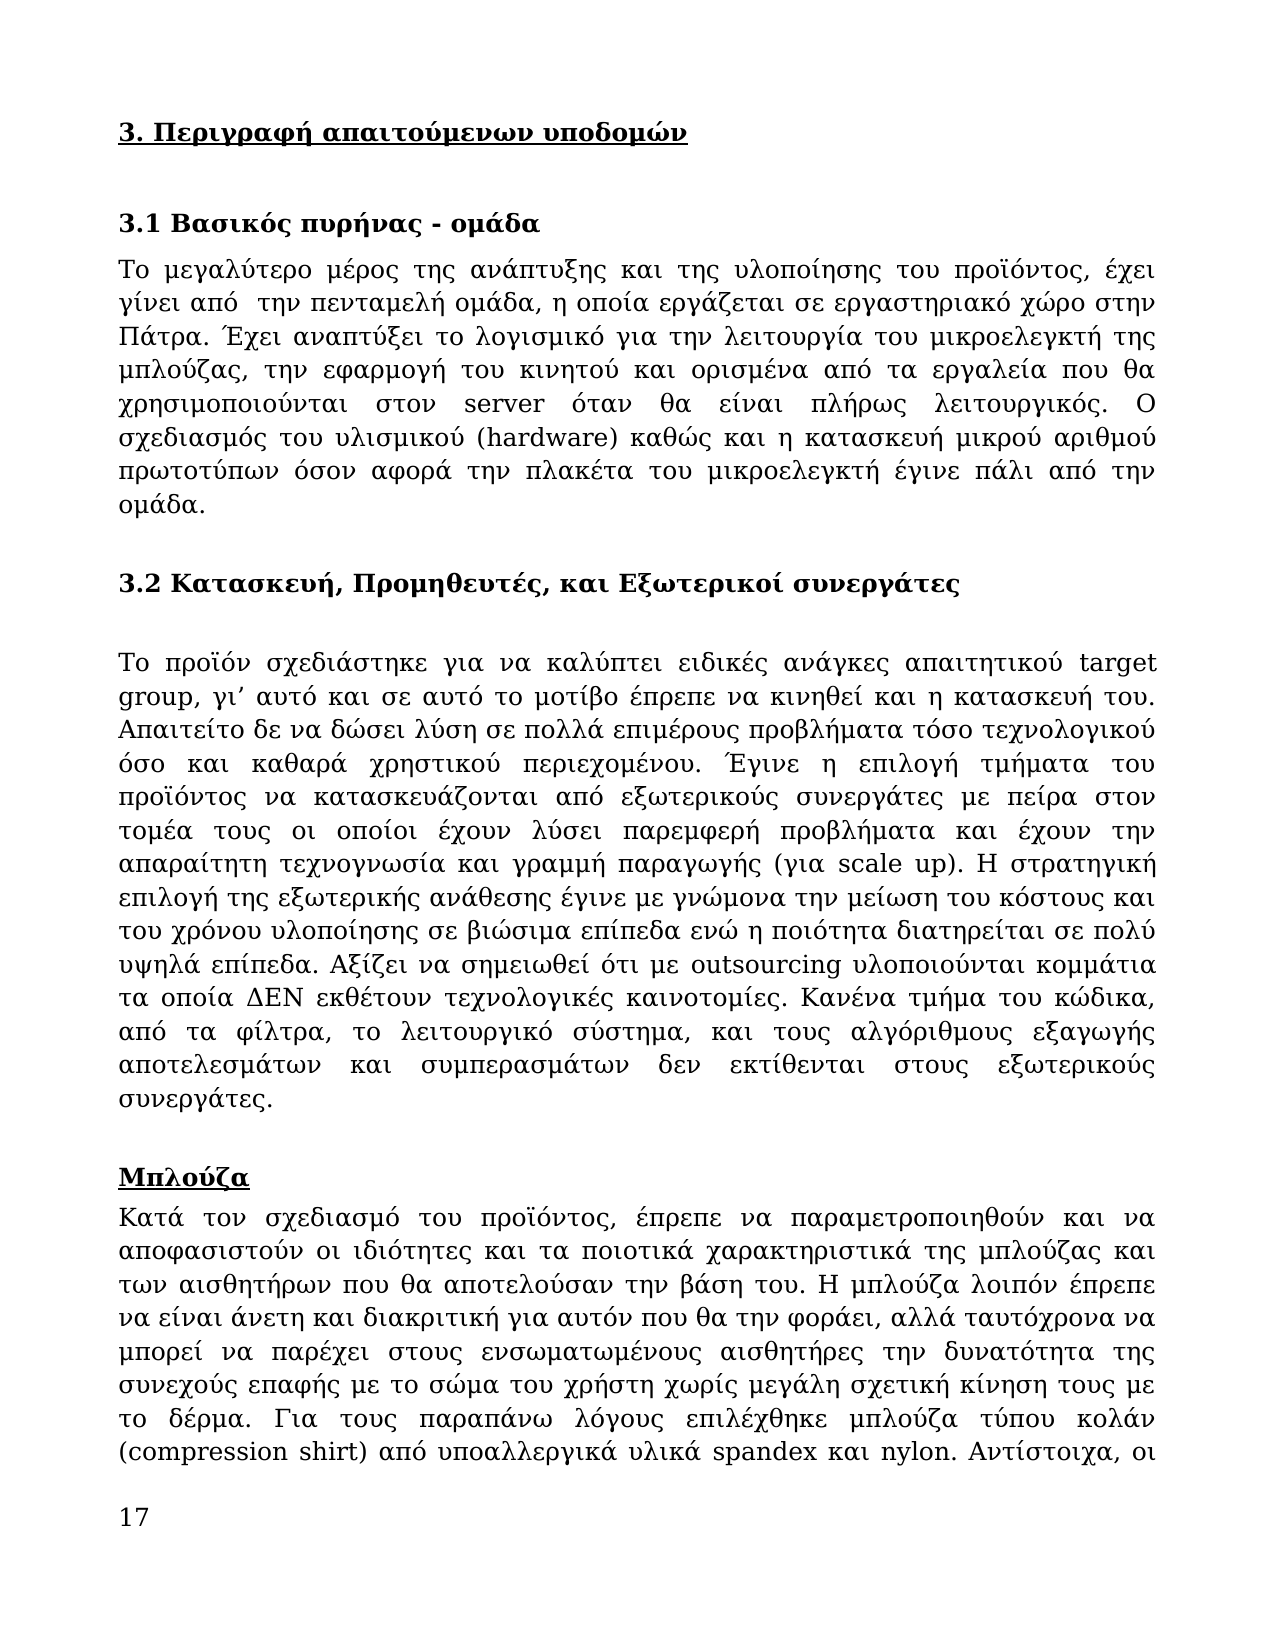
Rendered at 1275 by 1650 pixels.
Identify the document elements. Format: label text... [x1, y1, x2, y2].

text 3.2 Κατασκευή, Προμηθευτές, και Εξωτερικοί συνεργάτες [118, 569, 1157, 598]
text Κατά τον σχεδιασμό του προϊόντος, έπρεπε να παραμετροποιηθούν και να αποφασιστούν οι ιδιότητες και τα ποιοτικά χαρακτηριστικά της μπλούζας και των αισθητήρων που θα αποτελούσαν την βάση του. Η μπλούζα λοιπόν έπρεπε να είναι άνετη και διακριτική για αυτόν που θα την φοράει, αλλά ταυτόχρονα να μπορεί να παρέχει στους ενσωματωμένους αισθητήρες την δυνατότητα της συνεχούς επαφής με το σώμα του χρήστη χωρίς μεγάλη σχετική κίνηση τους με το δέρμα. Για τους παραπάνω λόγους επιλέχθηκε μπλούζα τύπου κολάν (compression shirt) από υποαλλεργικά υλικά spandex και nylon. Αντίστοιχα, οι [118, 1203, 1157, 1467]
text 3.1 Βασικός πυρήνας - ομάδα [118, 209, 1157, 239]
text Το προϊόν σχεδιάστηκε για να καλύπτει ειδικές ανάγκες απαιτητικού target group, γι’ αυτό και σε αυτό το μοτίβο έπρεπε να κινηθεί και η κατασκευή του. Απαιτείτο δε να δώσει λύση σε πολλά επιμέρους προβλήματα τόσο τεχνολογικού όσο και καθαρά χρηστικού περιεχομένου. Έγινε η επιλογή τμήματα του προϊόντος να κατασκευάζονται από εξωτερικούς συνεργάτες με πείρα στον τομέα τους οι οποίοι έχουν λύσει παρεμφερή προβλήματα και έχουν την απαραίτητη τεχνογνωσία και γραμμή παραγωγής (για scale up). Η στρατηγική επιλογή της εξωτερικής ανάθεσης έγινε με γνώμονα την μείωση του κόστους και του χρόνου υλοποίησης σε βιώσιμα επίπεδα ενώ η ποιότητα διατηρείται σε πολύ υψηλά επίπεδα. Αξίζει να σημειωθεί ότι με outsourcing υλοποιούνται κομμάτια τα οποία ΔΕΝ εκθέτουν τεχνολογικές καινοτομίες. Κανένα τμήμα του κώδικα, από τα φίλτρα, το λειτουργικό σύστημα, και τους αλγόριθμους εξαγωγής αποτελεσμάτων και συμπερασμάτων δεν εκτίθενται στους εξωτερικούς συνεργάτες. [118, 648, 1157, 1113]
text Το μεγαλύτερο μέρος της ανάπτυξης και της υλοποίησης του προϊόντος, έχει γίνει από την πενταμελή ομάδα, η οποία εργάζεται σε εργαστηριακό χώρο στην Πάτρα. Έχει αναπτύξει το λογισμικό για την λειτουργία του μικροελεγκτή της μπλούζας, την εφαρμογή του κινητού και ορισμένα από τα εργαλεία που θα χρησιμοποιούνται στον server όταν θα είναι πλήρως λειτουργικός. Ο σχεδιασμός του υλισμικού (hardware) καθώς και η κατασκευή μικρού αριθμού πρωτοτύπων όσον αφορά την πλακέτα του μικροελεγκτή έγινε πάλι από την ομάδα. [118, 255, 1157, 519]
text 3. Περιγραφή απαιτούμενων υποδομών [118, 118, 1157, 147]
text Μπλούζα [118, 1163, 1157, 1192]
